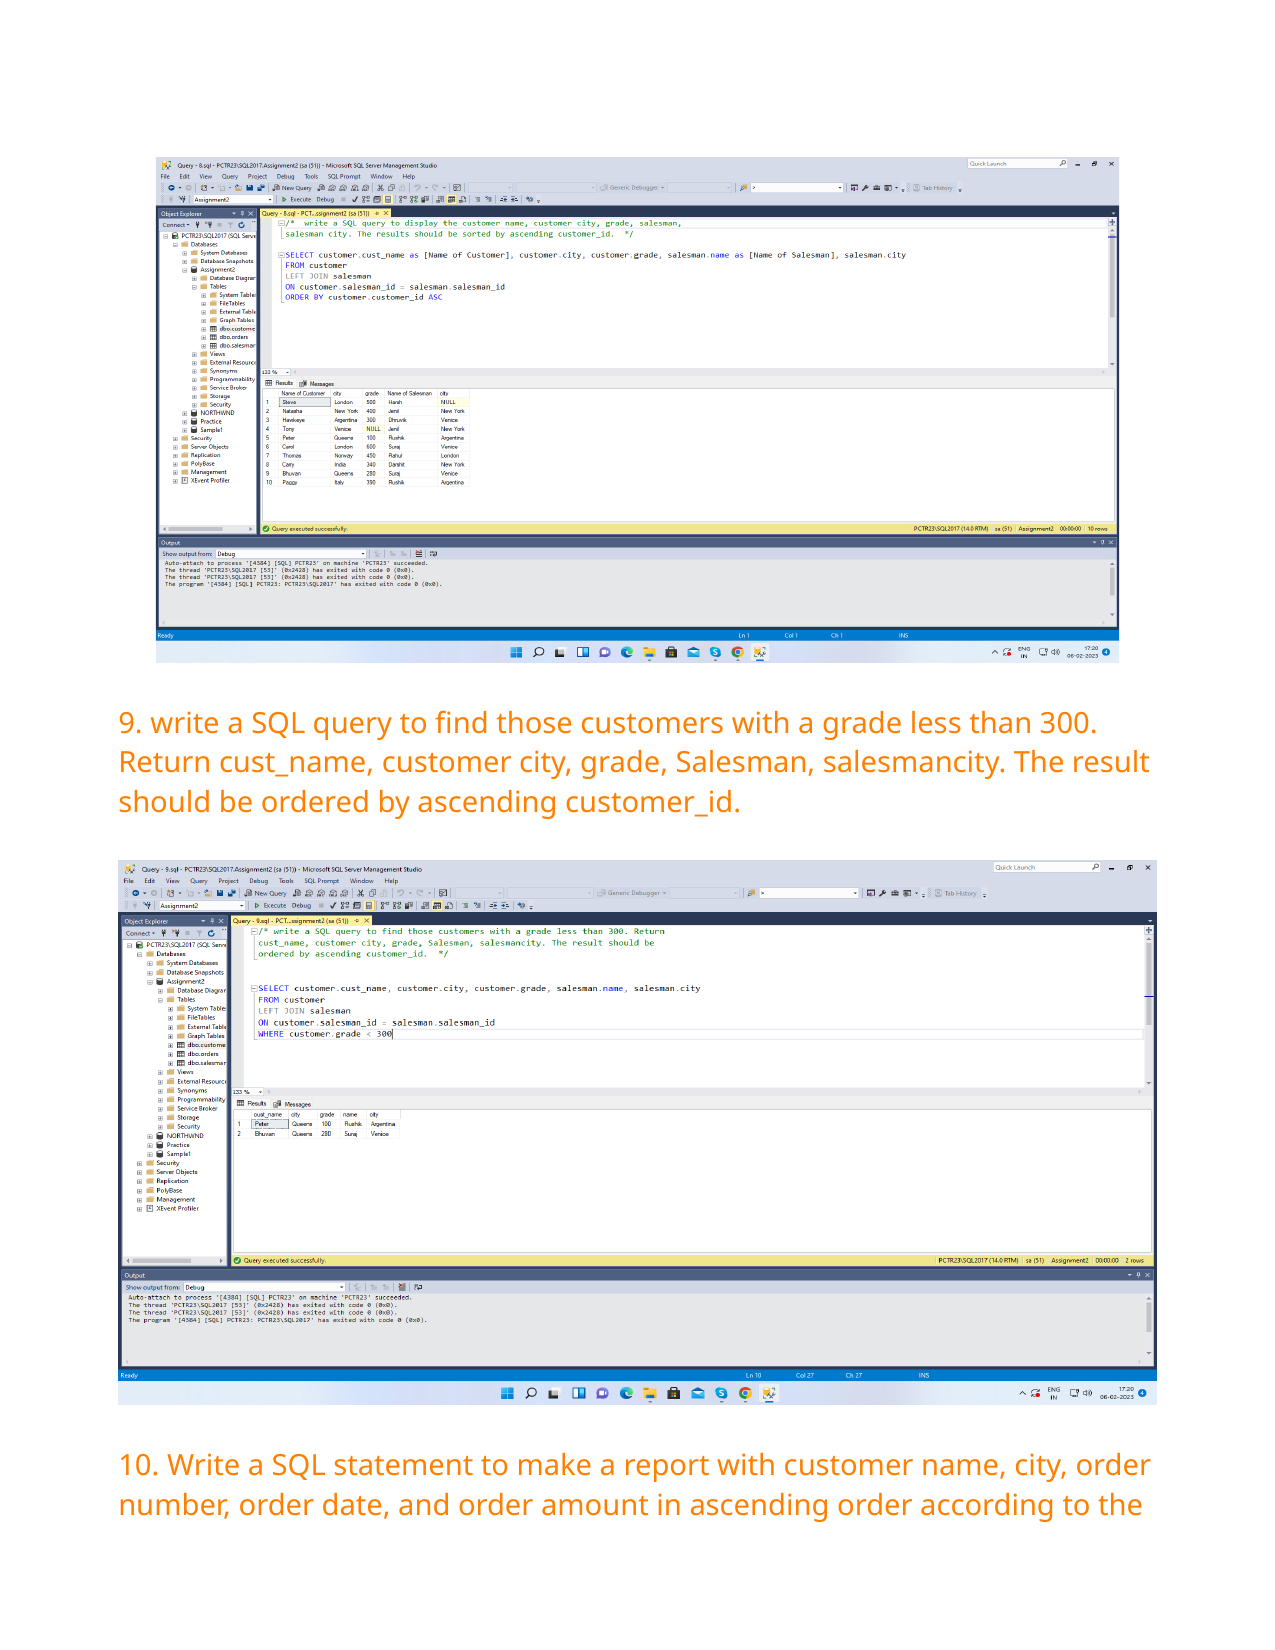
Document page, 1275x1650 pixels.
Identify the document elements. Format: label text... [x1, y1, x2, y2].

picture [155, 157, 1120, 663]
text 9. write a SQL query to find those customers with a grade less than 300. Return cust_name, customer city, grade, Salesman, salesmancity. The result should be ordered by ascending customer_id. [118, 702, 1157, 821]
picture [118, 860, 1157, 1405]
text 10. Write a SQL statement to make a report with customer name, city, order number, order date, and order amount in ascending order according to the [118, 1444, 1157, 1523]
